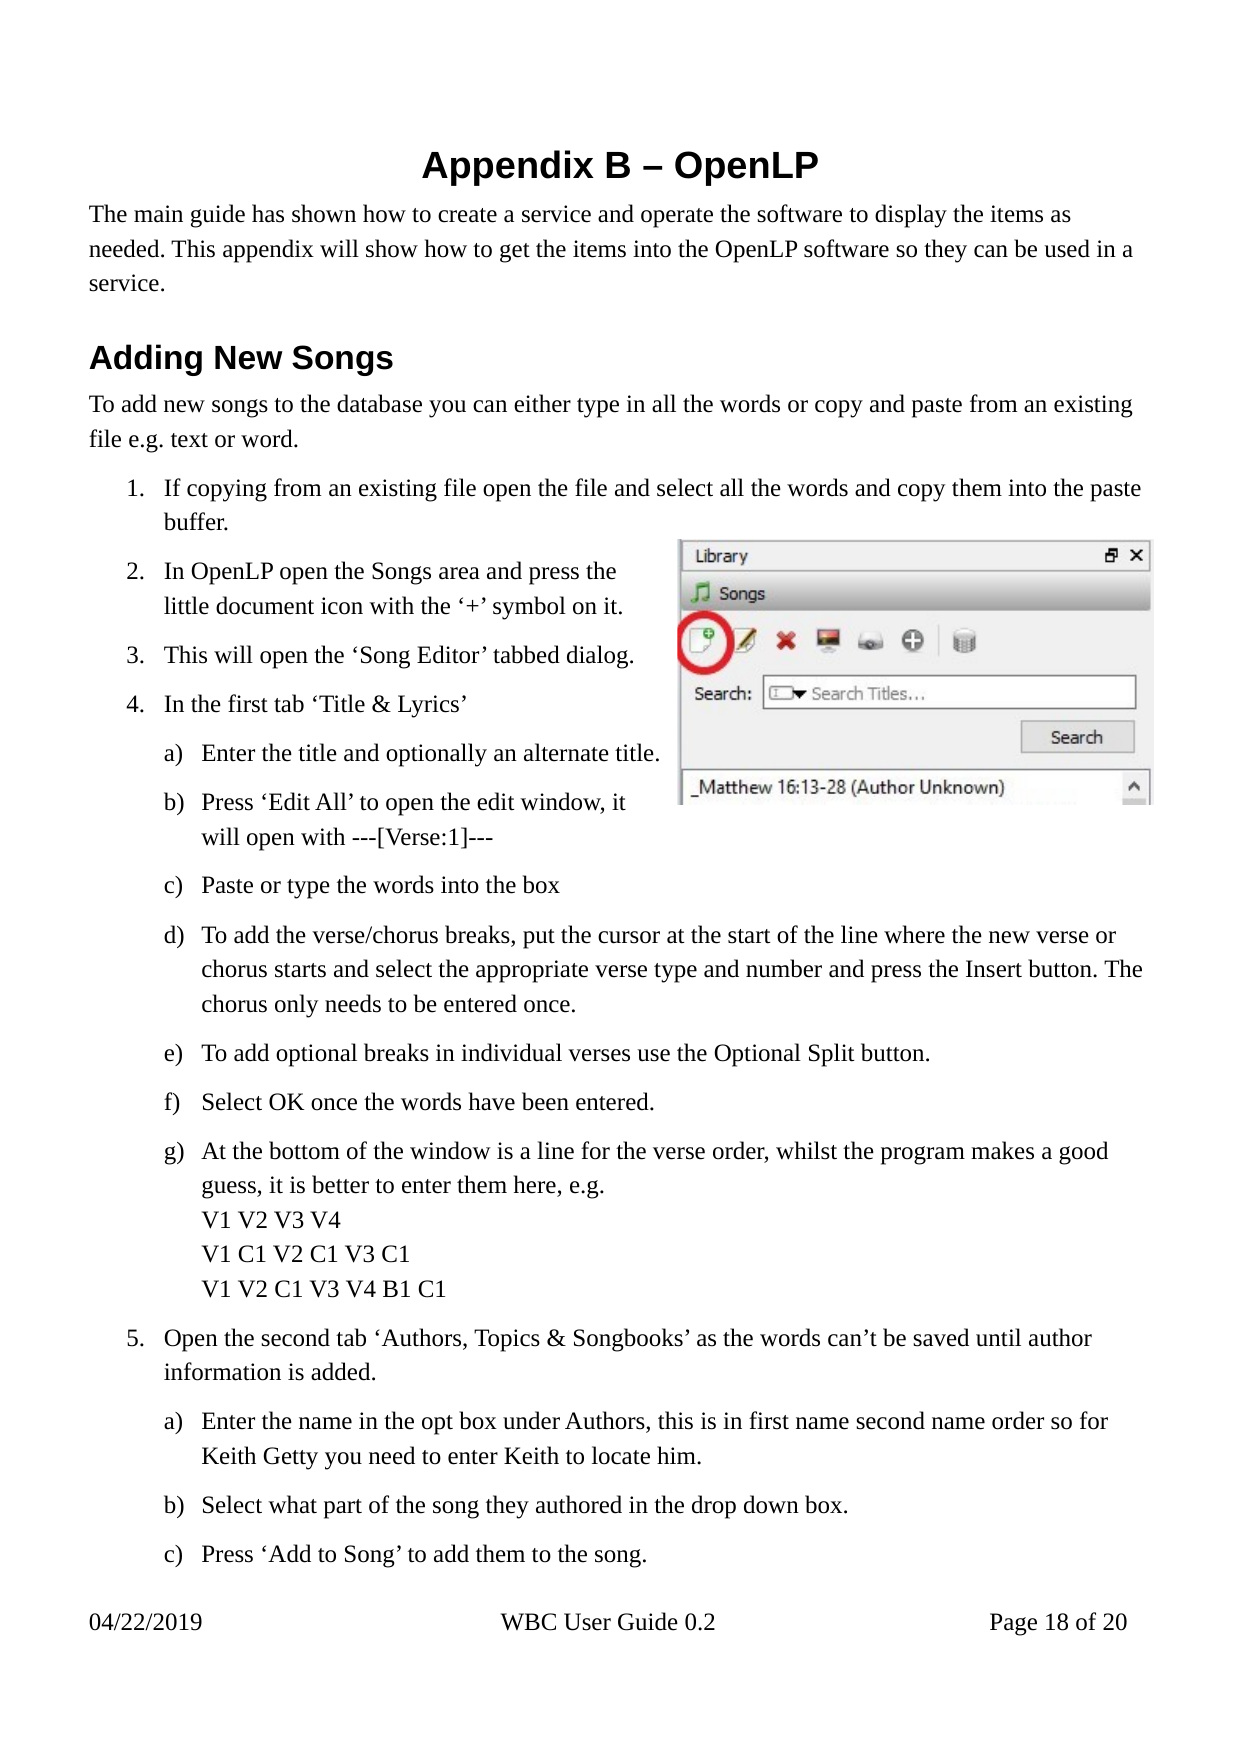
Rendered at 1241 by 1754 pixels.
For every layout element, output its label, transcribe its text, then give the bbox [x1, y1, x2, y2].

list At the bottom of the window is a line for the verse order, whilst the program makes a good guess, it is better to enter them here, e.g. V1 V2 V3 V4 V1 C1 V2 C1 V3 C1 V1 V2 C1 V3 V4 B1 C1 [163, 1136, 1152, 1302]
list Press ‘Edit All’ to open the edit window, it will open with ---[Verse:1]--- [163, 787, 1152, 850]
picture [677, 539, 1154, 805]
list If copying from an existing file open the file and select all the words and copy them into the paste buffer. [126, 473, 1152, 536]
list To add the verse/chorus breaks, put the cursor at the start of the line where the new verse or chorus starts and select the appropriate verse type and number and press the Insert button. The chorus only needs to be entered once. [163, 920, 1152, 1017]
list Select OK once the words have been entered. [163, 1087, 1152, 1116]
list Select what part of the song they authored in the drop down box. [163, 1490, 1152, 1519]
list To add optional breaks in individual verses use the Optional Split button. [163, 1038, 1152, 1066]
list This will open the ‘Song Editor’ tabbed dialog. [126, 640, 677, 669]
list Paste or type the words into the box [163, 871, 1152, 899]
subtitle Adding New Songs [88, 338, 1152, 377]
list In OpenLP open the Songs area and press the little document icon with the ‘+’ symbol on it. [126, 556, 677, 619]
list Enter the name in the opt box under Authors, this is in first name second name order so for Keith Getty you need to enter Keith to locate him. [163, 1406, 1152, 1469]
subtitle Appendix B – OpenLP [88, 143, 1152, 187]
list Enter the title and optionally an alternate title. [163, 738, 677, 767]
list Press ‘Add to Song’ to add them to the song. [163, 1539, 1152, 1568]
text To add new songs to the database you can either type in all the words or copy and paste from an existing file e.g. text or word. [88, 389, 1152, 452]
list Open the second tab ‘Authors, Topics & Songbooks’ as the words can’t be saved until author information is added. [126, 1323, 1152, 1386]
list In the first tab ‘Title & Lyrics’ [126, 689, 677, 718]
text The main guide has shown how to create a service and operate the software to display the items as needed. This appendix will show how to get the items into the OpenLP software so they can be used in a service. [88, 199, 1152, 297]
